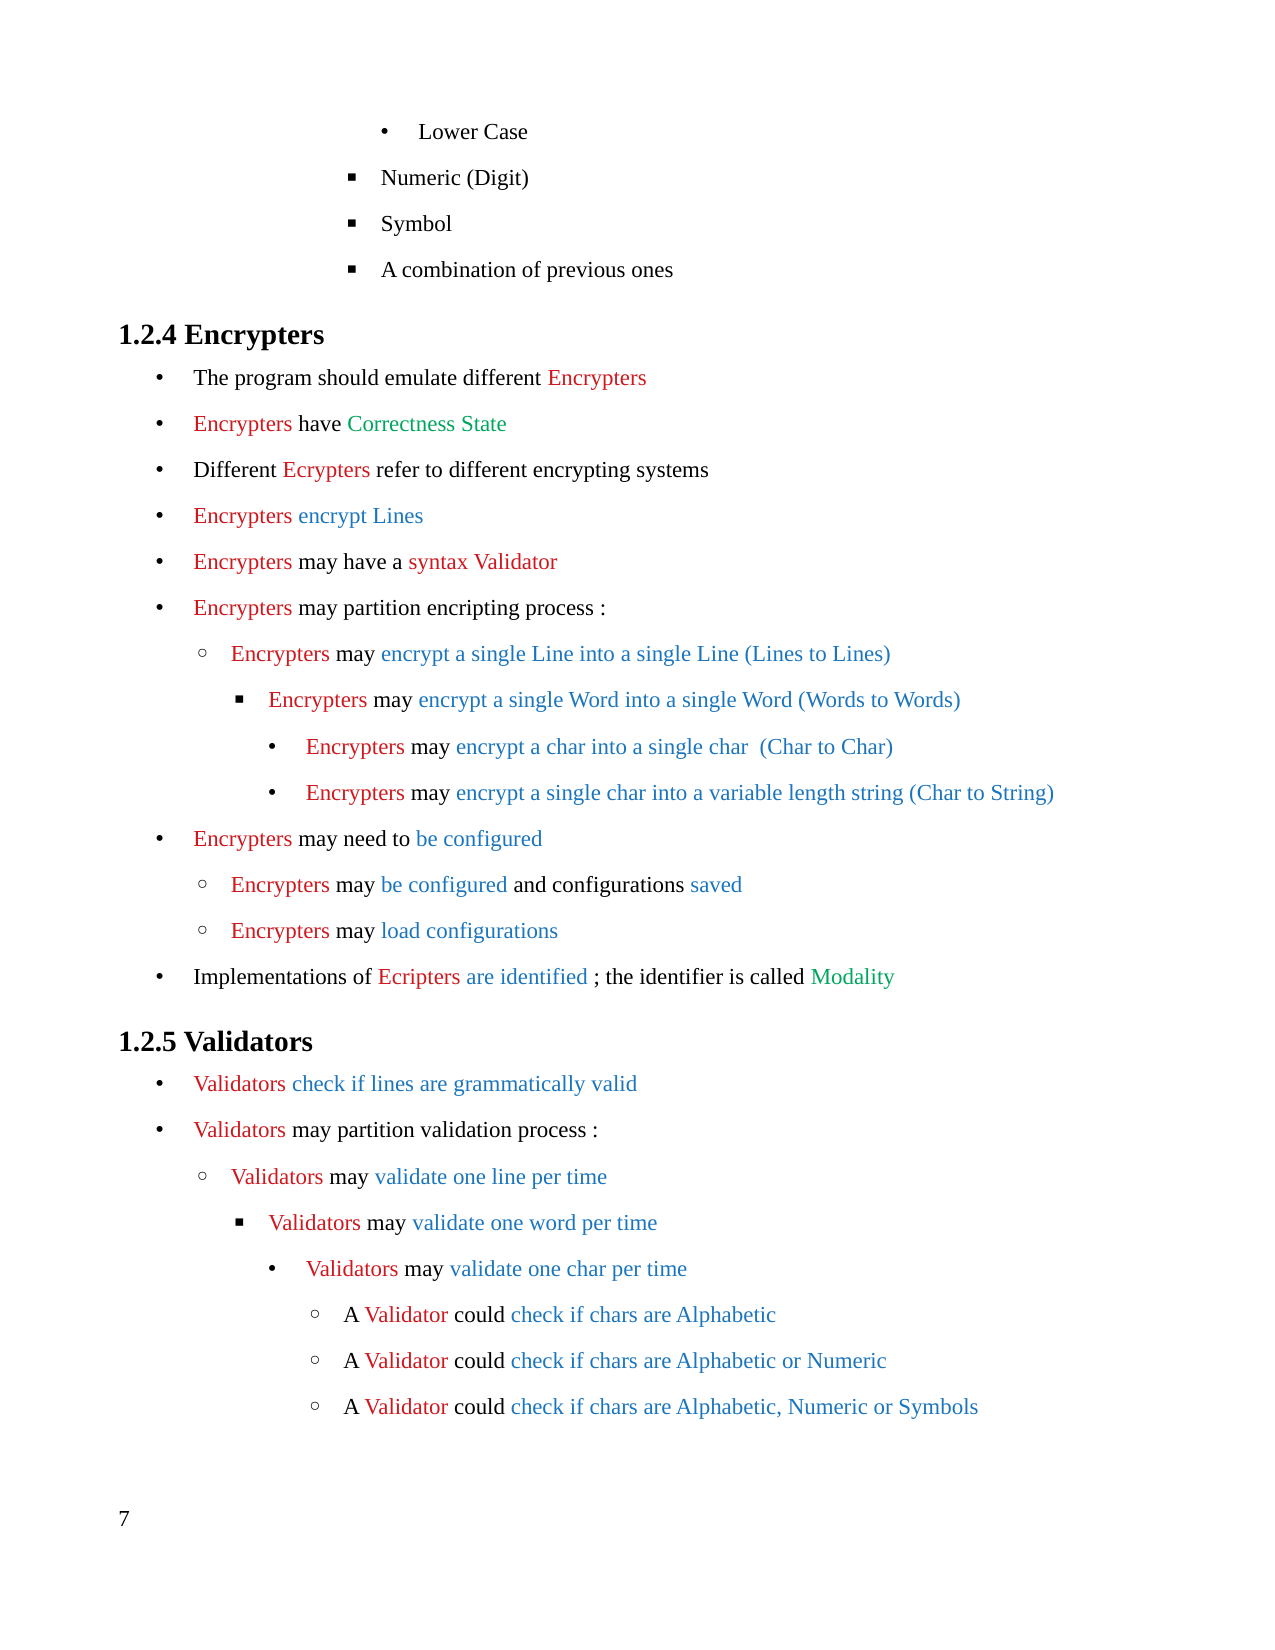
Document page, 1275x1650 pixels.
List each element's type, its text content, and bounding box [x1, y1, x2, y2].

subtitle 1.2.4 Encrypters [118, 317, 1157, 351]
list Lower Case [381, 118, 1157, 144]
list Encrypters may partition encripting process : [156, 594, 1157, 621]
list Numeric (Digit) [343, 164, 1157, 191]
list Encrypters encrypt Lines [156, 502, 1157, 528]
list Validators may validate one line per time [193, 1163, 1157, 1189]
list Encrypters have Correctness State [156, 410, 1157, 436]
list A Validator could check if chars are Alphabetic or Numeric [306, 1347, 1157, 1374]
list The program should emulate different Encrypters [156, 363, 1157, 390]
list Encrypters may be configured and configurations saved [193, 871, 1157, 897]
list Encrypters may encrypt a single Word into a single Word (Words to Words) [231, 687, 1157, 713]
list Encrypters may encrypt a single char into a variable length string (Char to String) [268, 779, 1157, 805]
list Implementations of Ecripters are identified ; the identifier is called Modality [156, 963, 1157, 990]
list Encrypters may encrypt a char into a single char (Char to Char) [268, 733, 1157, 759]
list Validators check if lines are grammatically valid [156, 1070, 1157, 1097]
list Validators may validate one char per time [268, 1255, 1157, 1281]
list Encrypters may load configurations [193, 917, 1157, 944]
list Validators may partition validation process : [156, 1117, 1157, 1143]
list Validators may validate one word per time [231, 1209, 1157, 1235]
list Symbol [343, 210, 1157, 237]
list Encrypters may encrypt a single Line into a single Line (Lines to Lines) [193, 640, 1157, 667]
list Different Ecrypters refer to different encrypting systems [156, 456, 1157, 482]
list Encrypters may need to be configured [156, 825, 1157, 851]
subtitle 1.2.5 Validators [118, 1024, 1157, 1058]
list A combination of previous ones [343, 257, 1157, 283]
list A Validator could check if chars are Alphabetic [306, 1301, 1157, 1327]
list Encrypters may have a syntax Validator [156, 548, 1157, 574]
list A Validator could check if chars are Alphabetic, Numeric or Symbols [306, 1393, 1157, 1420]
